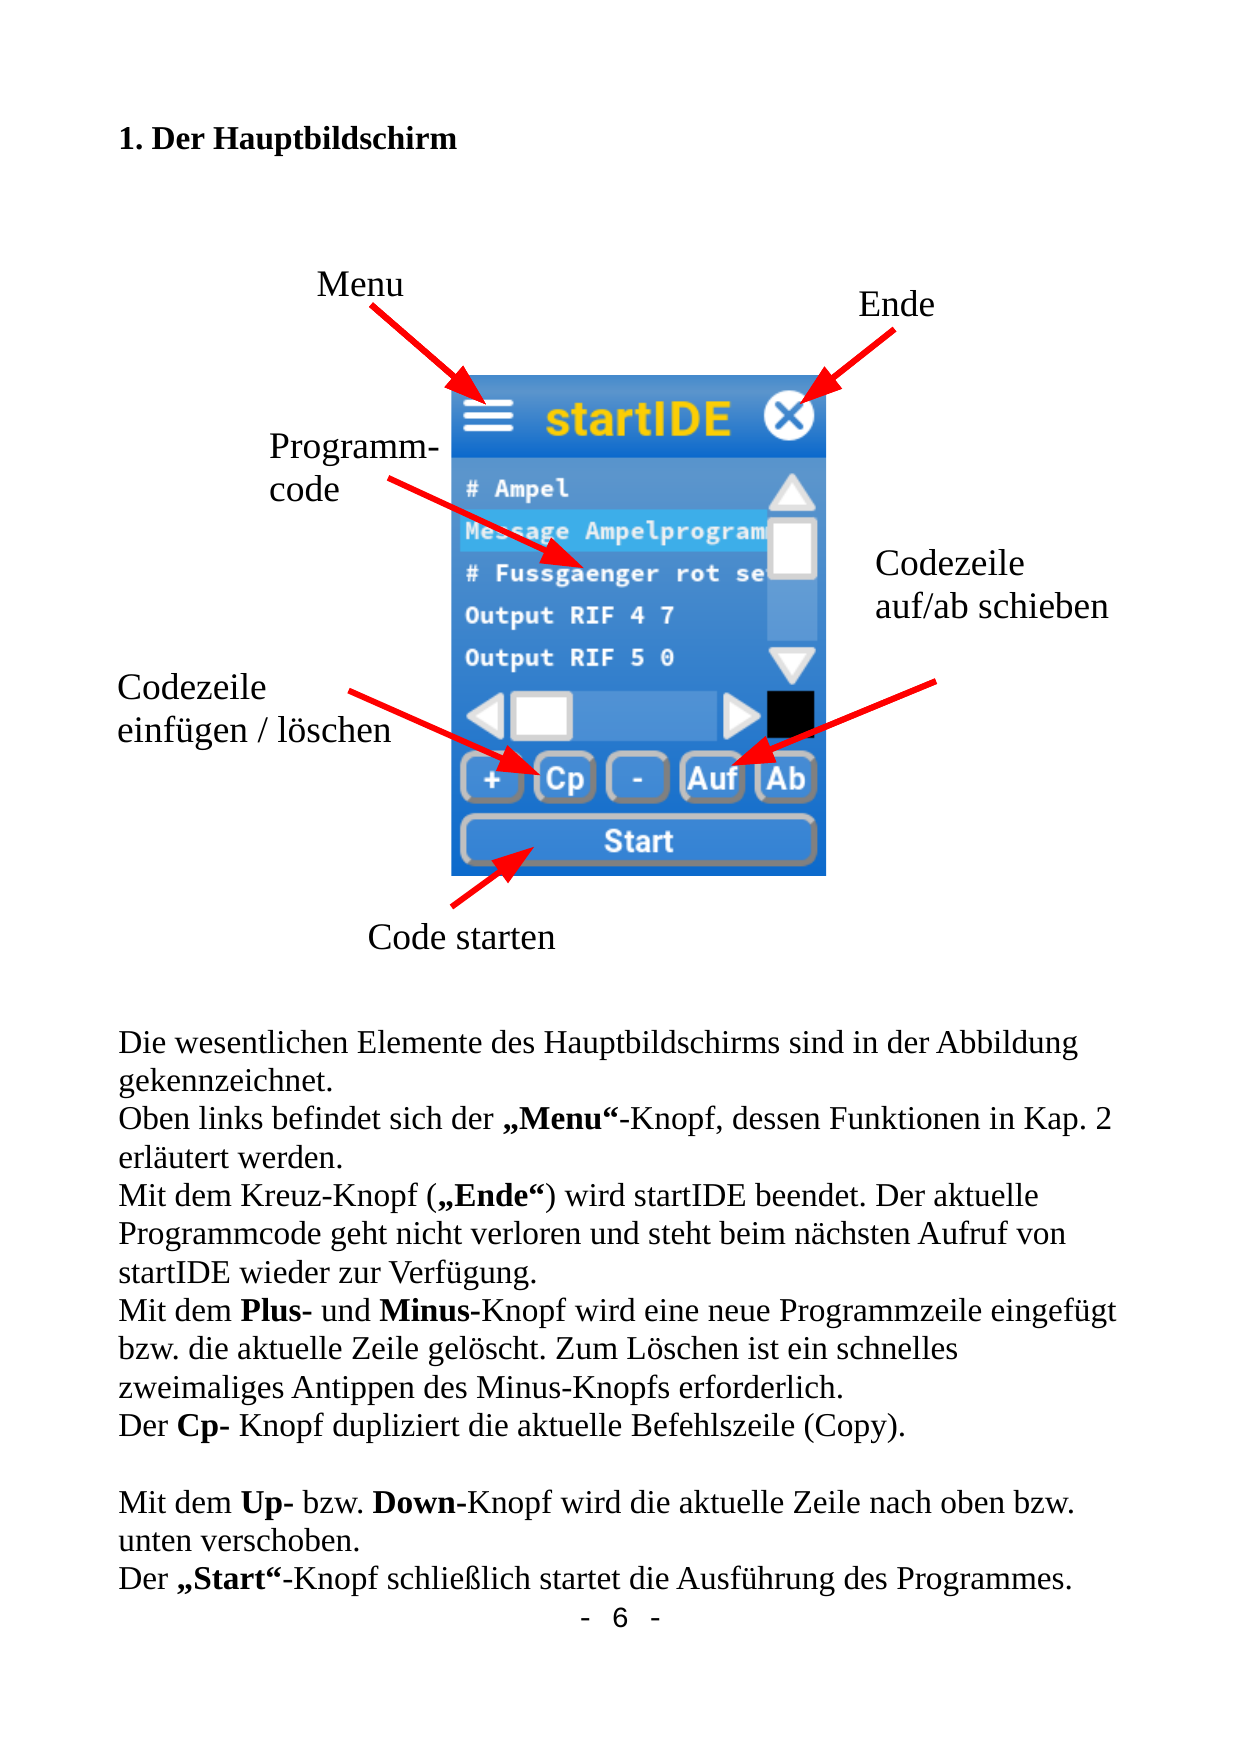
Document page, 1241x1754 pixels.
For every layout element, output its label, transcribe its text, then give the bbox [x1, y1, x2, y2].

text Die wesentlichen Elemente des Hauptbildschirms sind in der Abbildung gekennzeichnet. [118, 1022, 1122, 1099]
text Mit dem Kreuz-Knopf („Ende“) wird startIDE beendet. Der aktuelle Programmcode geht nicht verloren und steht beim nächsten Aufruf von startIDE wieder zur Verfügung. [118, 1175, 1122, 1290]
text 1. Der Hauptbildschirm [118, 118, 1122, 156]
text Oben links befindet sich der „Menu“-Knopf, dessen Funktionen in Kap. 2 erläutert werden. [118, 1099, 1122, 1175]
text Mit dem Plus- und Minus-Knopf wird eine neue Programmzeile eingefügt bzw. die aktuelle Zeile gelöscht. Zum Löschen ist ein schnelles zweimaliges Antippen des Minus-Knopfs erforderlich. [118, 1290, 1122, 1405]
text Mit dem Up- bzw. Down-Knopf wird die aktuelle Zeile nach oben bzw. unten verschoben. [118, 1482, 1122, 1559]
picture [451, 375, 827, 876]
text Der Cp- Knopf dupliziert die aktuelle Befehlszeile (Copy). [118, 1405, 1122, 1444]
text Der „Start“-Knopf schließlich startet die Ausführung des Programmes. [118, 1559, 1122, 1597]
